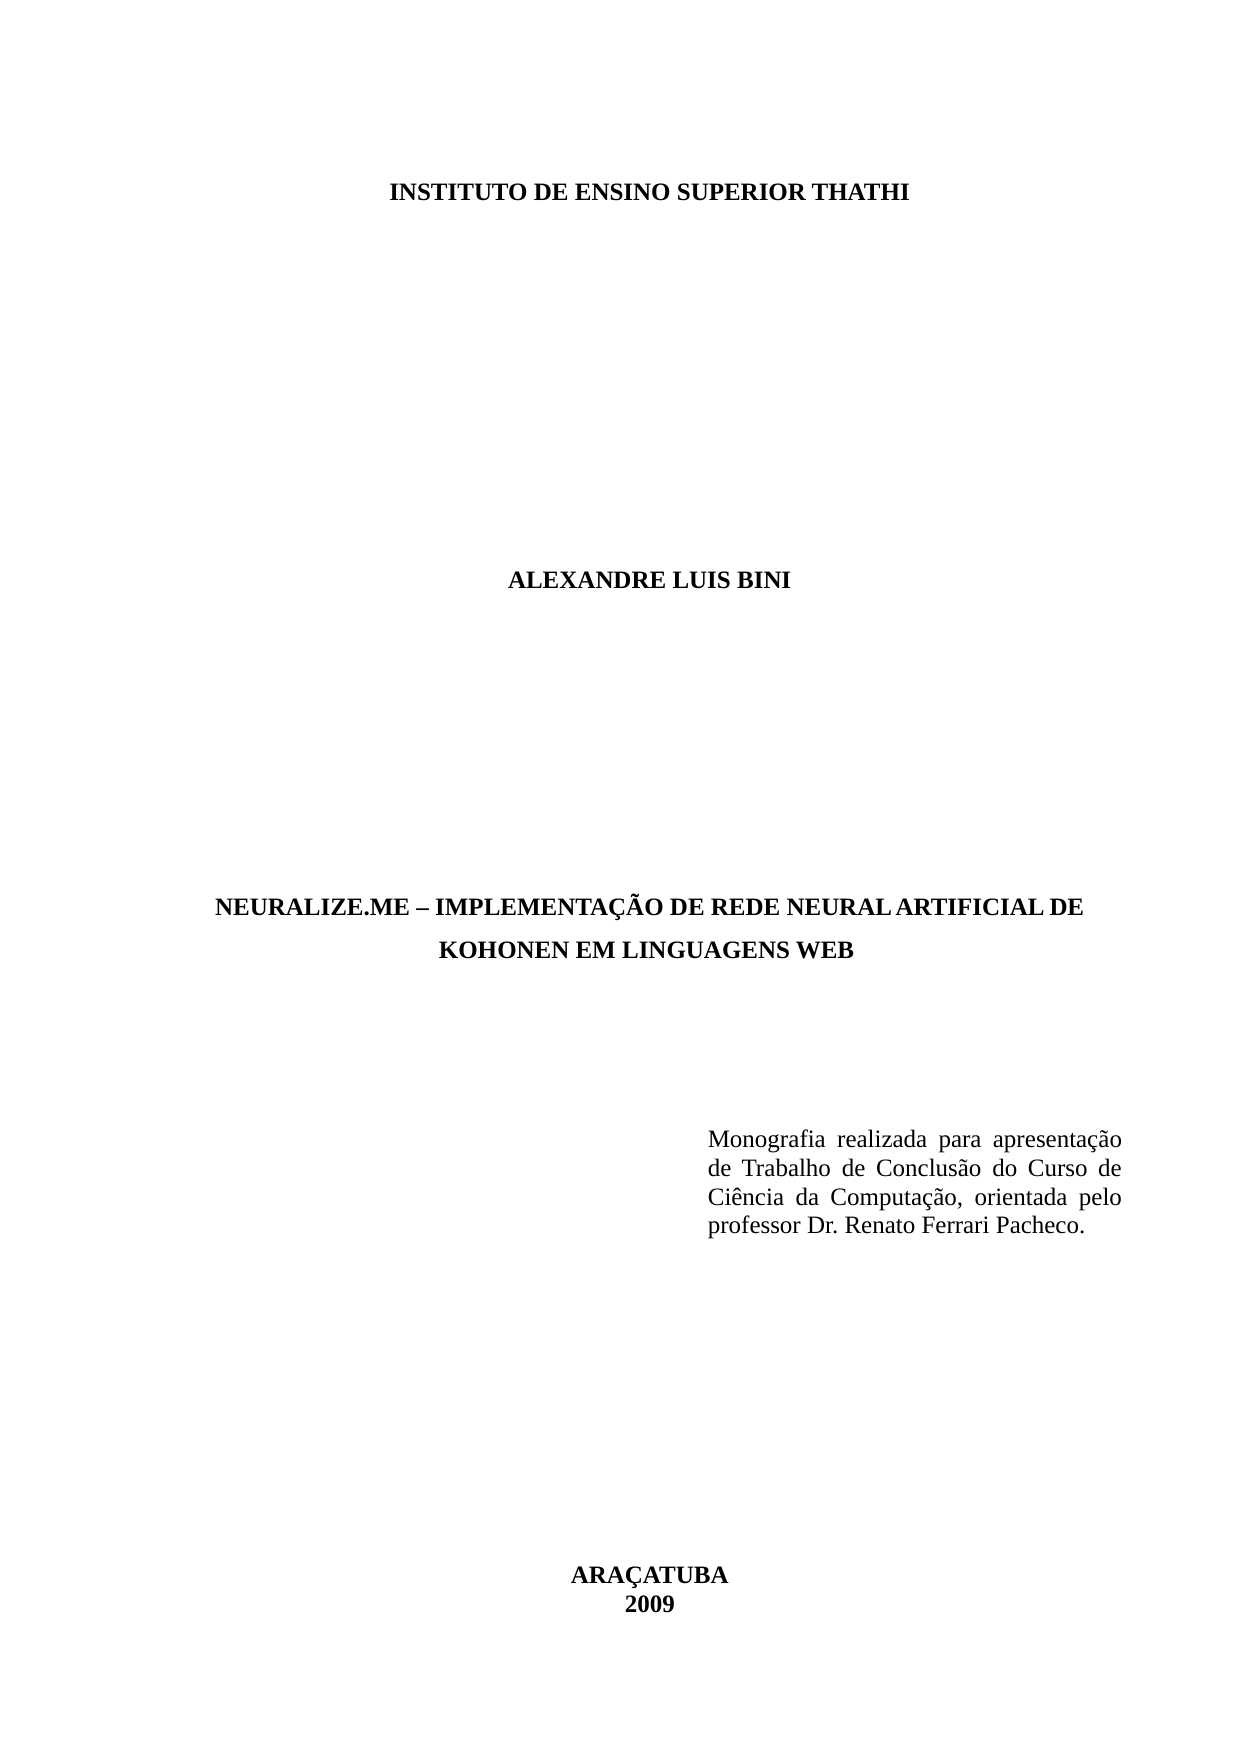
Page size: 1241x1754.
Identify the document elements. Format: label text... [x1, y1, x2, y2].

text ARAÇATUBA [177, 1560, 1122, 1589]
text Monografia realizada para apresentação de Trabalho de Conclusão do Curso de Ciência da Computação, orientada pelo professor Dr. Renato Ferrari Pacheco. [708, 1124, 1122, 1239]
text ALEXANDRE LUIS BINI [177, 565, 1122, 594]
text INSTITUTO DE ENSINO SUPERIOR THATHI [177, 177, 1122, 206]
text NEURALIZE.ME – IMPLEMENTAÇÃO DE REDE NEURAL ARTIFICIAL DE KOHONEN EM LINGUAGENS WEB [177, 892, 1122, 963]
text 2009 [177, 1589, 1122, 1618]
